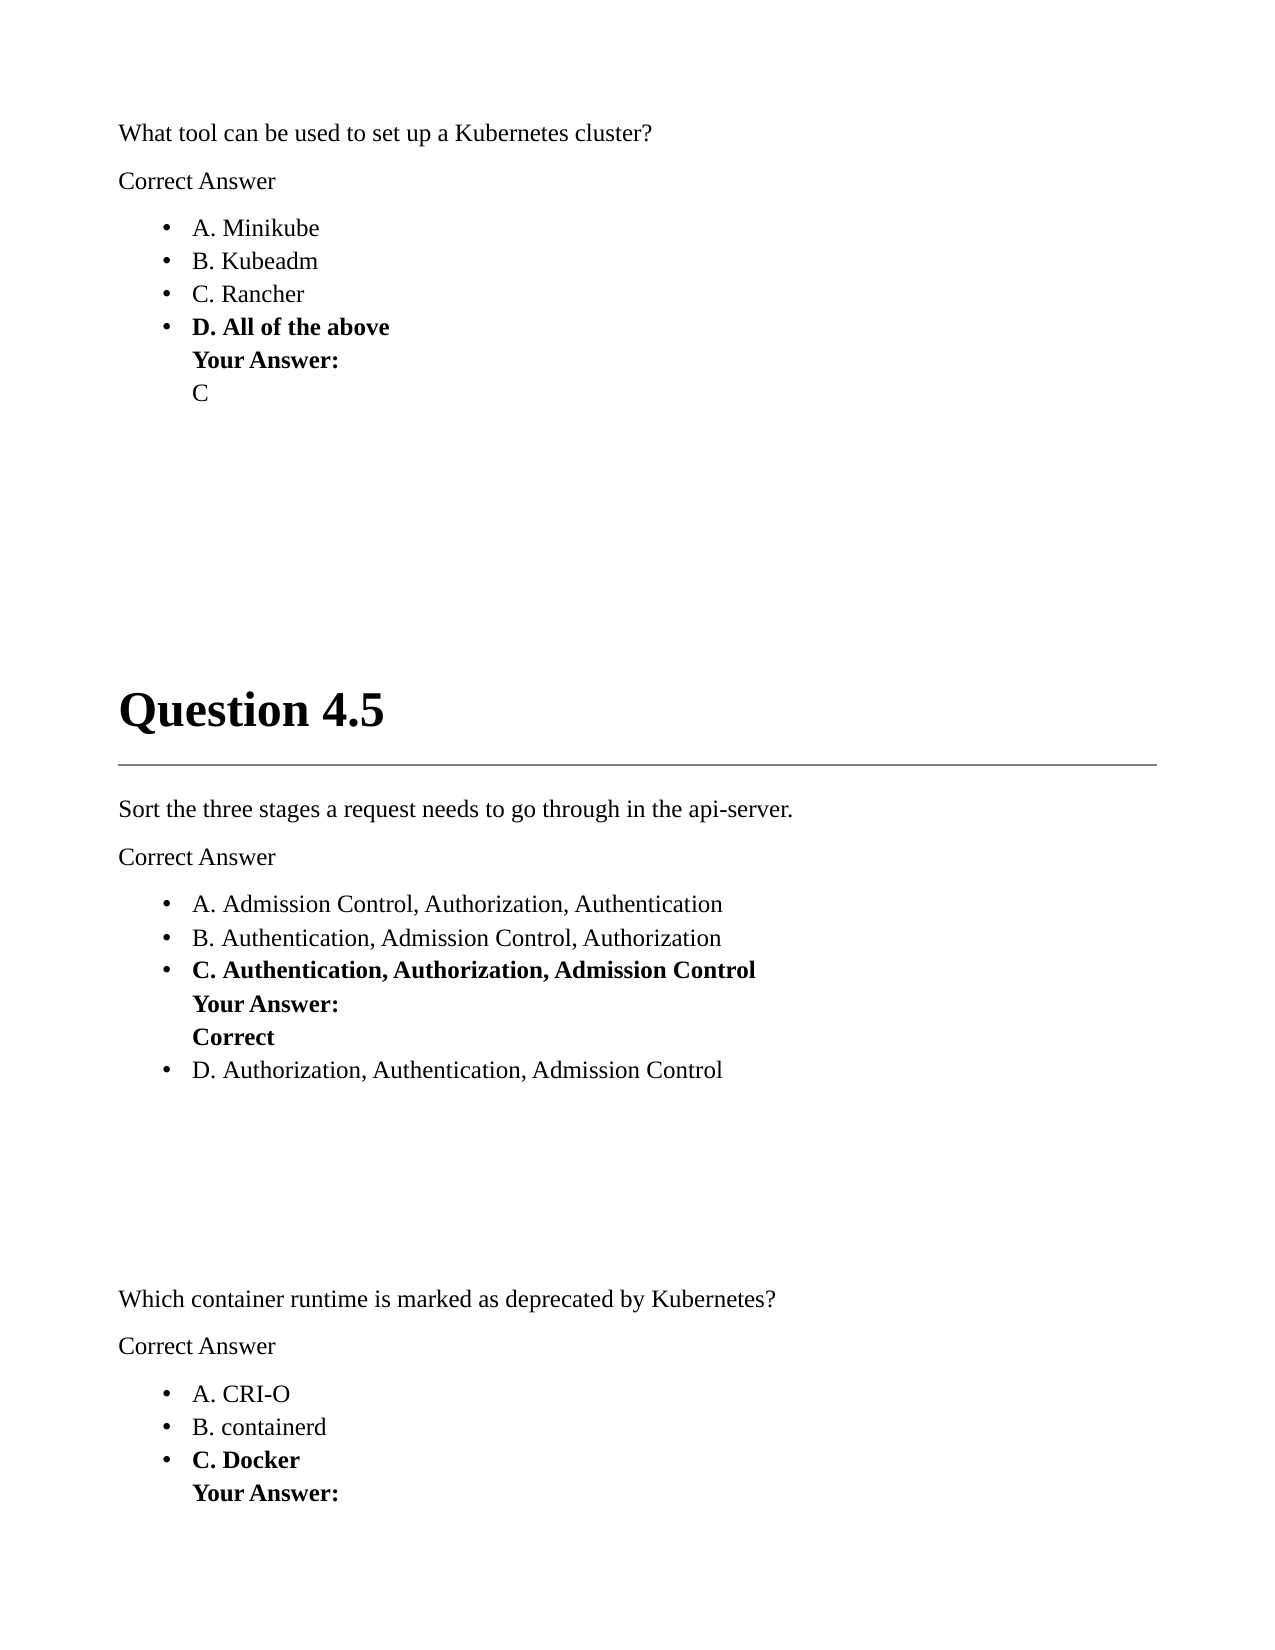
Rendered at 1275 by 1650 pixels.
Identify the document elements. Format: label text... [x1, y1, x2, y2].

text Correct Answer [118, 166, 1157, 194]
text Which container runtime is marked as deprecated by Kubernetes? [118, 1284, 1157, 1312]
list Correct [162, 1022, 1157, 1050]
list A. CRI-O [162, 1379, 1157, 1408]
list Your Answer: [162, 345, 1157, 374]
text Correct Answer [118, 1331, 1157, 1360]
list A. Minikube [162, 213, 1157, 242]
text Correct Answer [118, 842, 1157, 871]
list Your Answer: [162, 1478, 1157, 1507]
subtitle Question 4.5 [118, 680, 1157, 738]
list B. Kubeadm [162, 246, 1157, 275]
list Your Answer: [162, 989, 1157, 1017]
text What tool can be used to set up a Kubernetes cluster? [118, 118, 1157, 147]
list C. Docker [162, 1445, 1157, 1474]
list D. Authorization, Authentication, Admission Control [162, 1055, 1157, 1083]
list C. Authentication, Authorization, Admission Control [162, 956, 1157, 984]
list C. Rancher [162, 279, 1157, 308]
list C [162, 378, 1157, 407]
list D. All of the above [162, 312, 1157, 341]
text Sort the three stages a request needs to go through in the api-server. [118, 794, 1157, 823]
list B. Authentication, Admission Control, Authorization [162, 923, 1157, 951]
list A. Admission Control, Authorization, Authentication [162, 889, 1157, 918]
list B. containerd [162, 1412, 1157, 1441]
